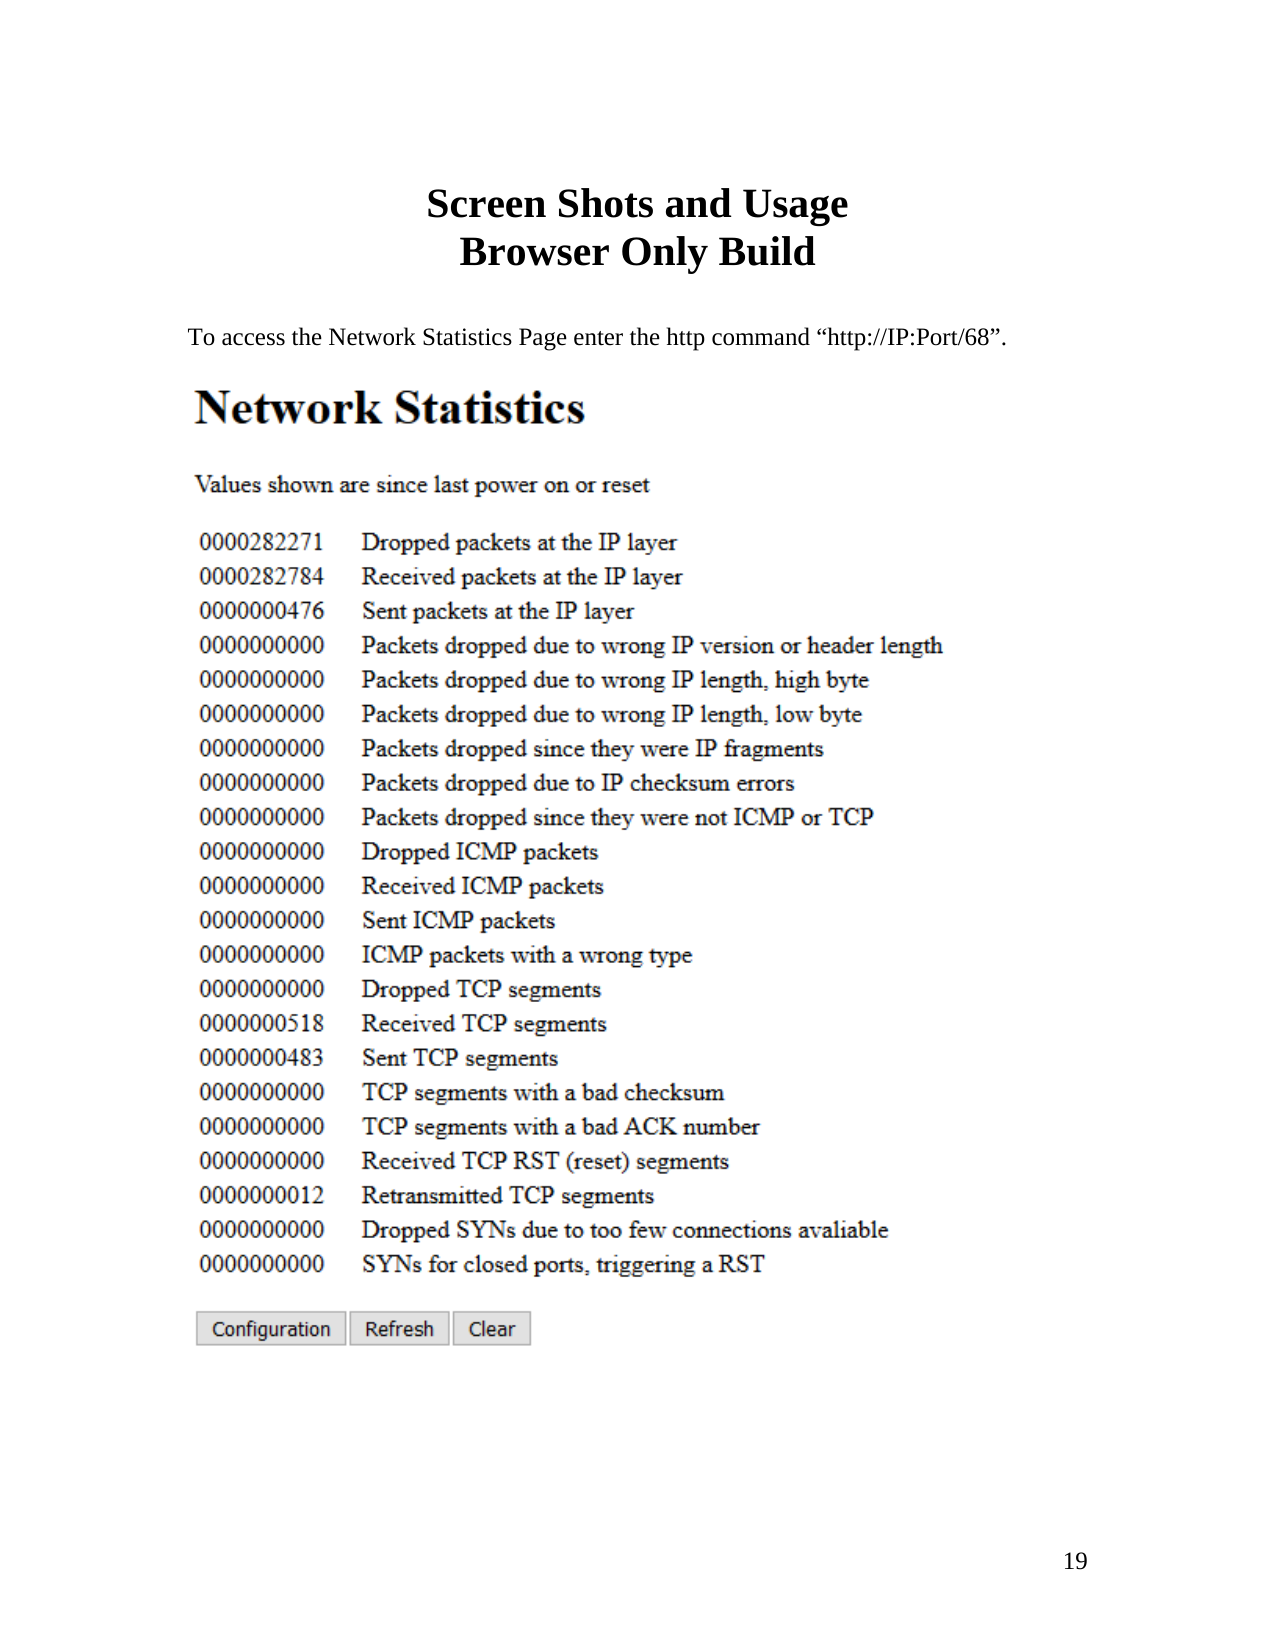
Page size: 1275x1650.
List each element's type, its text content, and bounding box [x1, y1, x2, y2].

text To access the Network Statistics Page enter the http command “http://IP:Port/68”. [187, 322, 1087, 351]
picture [187, 380, 978, 1363]
text Screen Shots and Usage [187, 179, 1087, 227]
text Browser Only Build [187, 227, 1087, 274]
